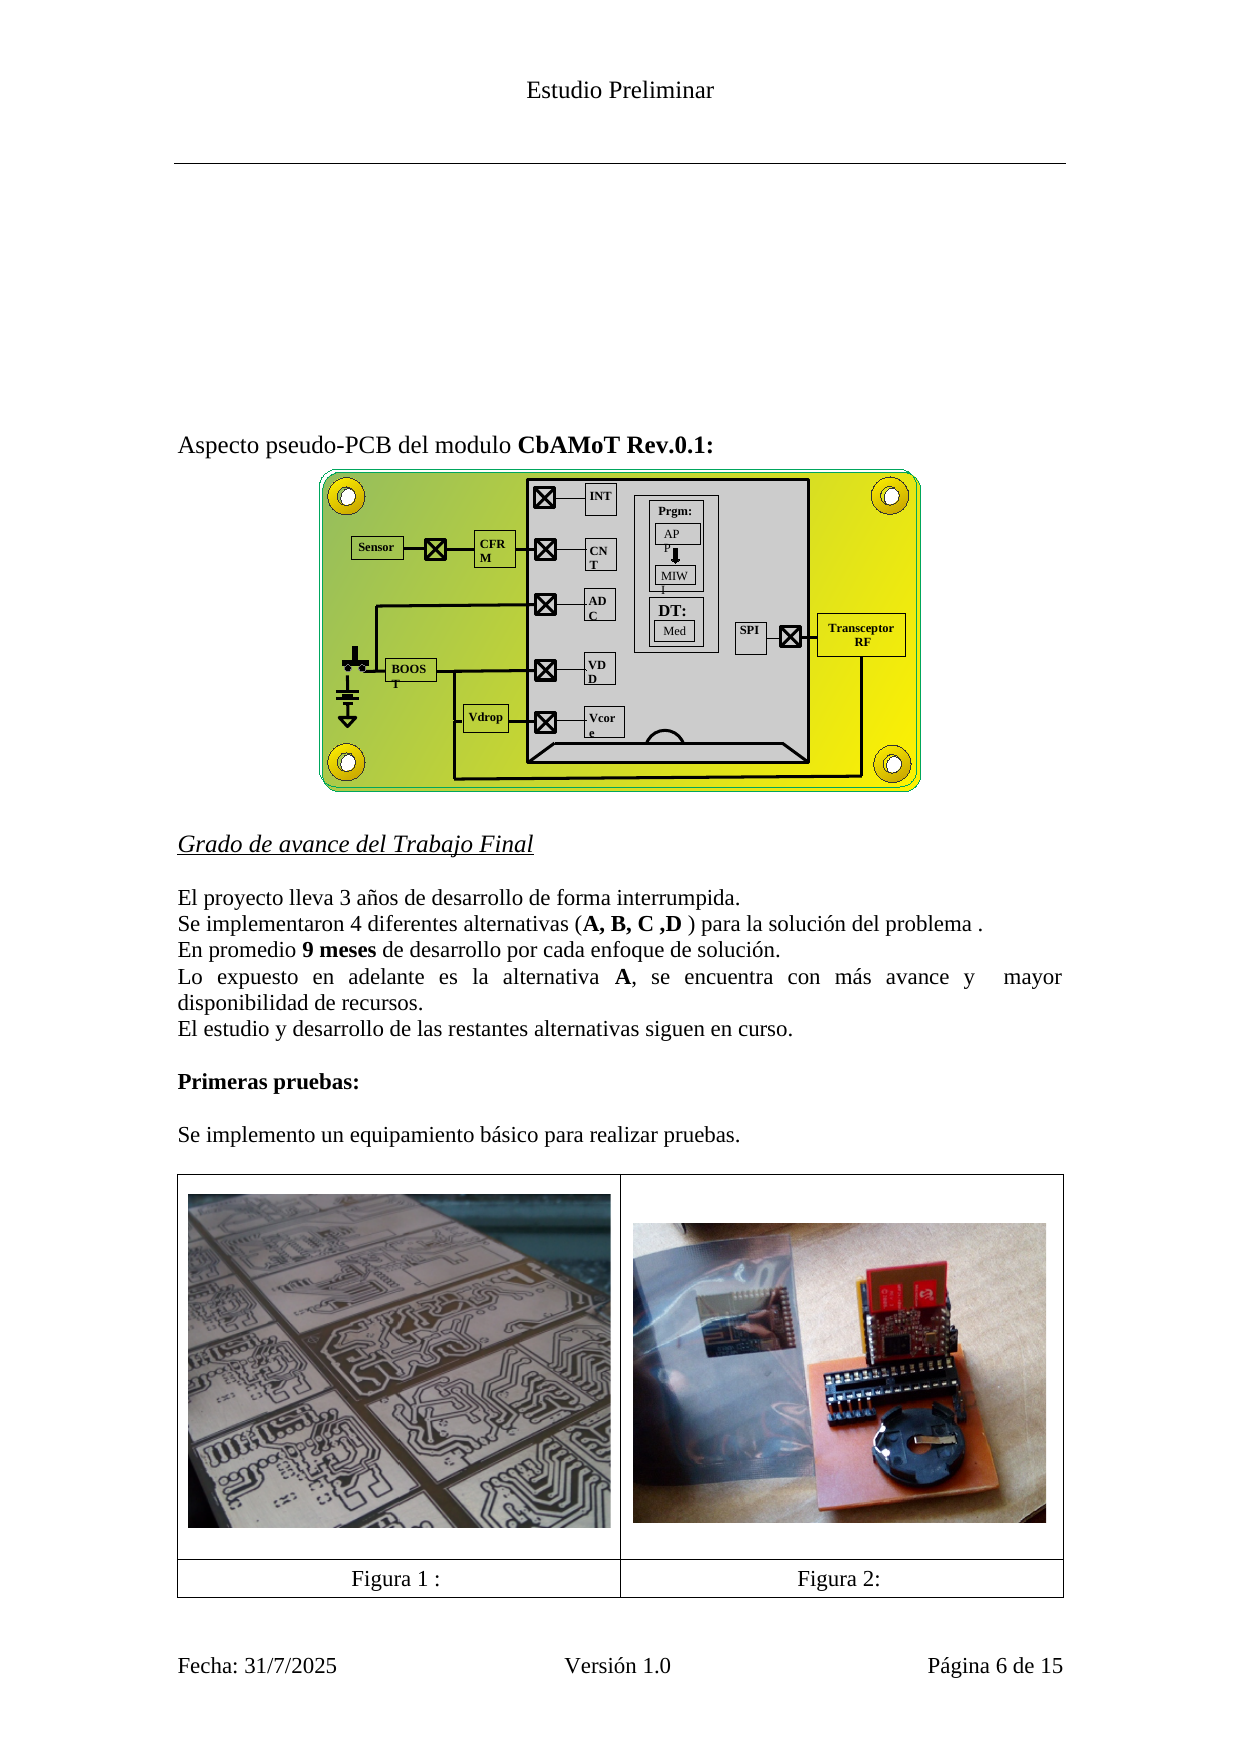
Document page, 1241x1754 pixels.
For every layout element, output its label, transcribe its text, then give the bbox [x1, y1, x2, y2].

text Se implemento un equipamiento básico para realizar pruebas. [177, 1121, 1063, 1147]
picture [188, 1194, 611, 1528]
text El proyecto lleva 3 años de desarrollo de forma interrumpida. [177, 884, 1063, 910]
table_cell Figura 1 : [178, 1560, 620, 1597]
text Lo expuesto en adelante es la alternativa A, se encuentra con más avance y mayor disponibilidad de recursos. [177, 963, 1063, 1016]
table_header [178, 1175, 620, 1194]
picture [633, 1223, 1047, 1523]
text En promedio 9 meses de desarrollo por cada enfoque de solución. [177, 936, 1063, 963]
text El estudio y desarrollo de las restantes alternativas siguen en curso. [177, 1016, 1063, 1042]
text Se implementaron 4 diferentes alternativas (A, B, C ,D ) para la solución del problema . [177, 910, 1063, 936]
subtitle Grado de avance del Trabajo Final [177, 829, 1063, 857]
text Primeras pruebas: [177, 1068, 1063, 1094]
table_header [621, 1175, 1063, 1559]
subtitle Aspecto pseudo-PCB del modulo CbAMoT Rev.0.1: [177, 430, 1063, 458]
table_header [178, 1195, 620, 1559]
table_cell Figura 2: [621, 1560, 1063, 1597]
